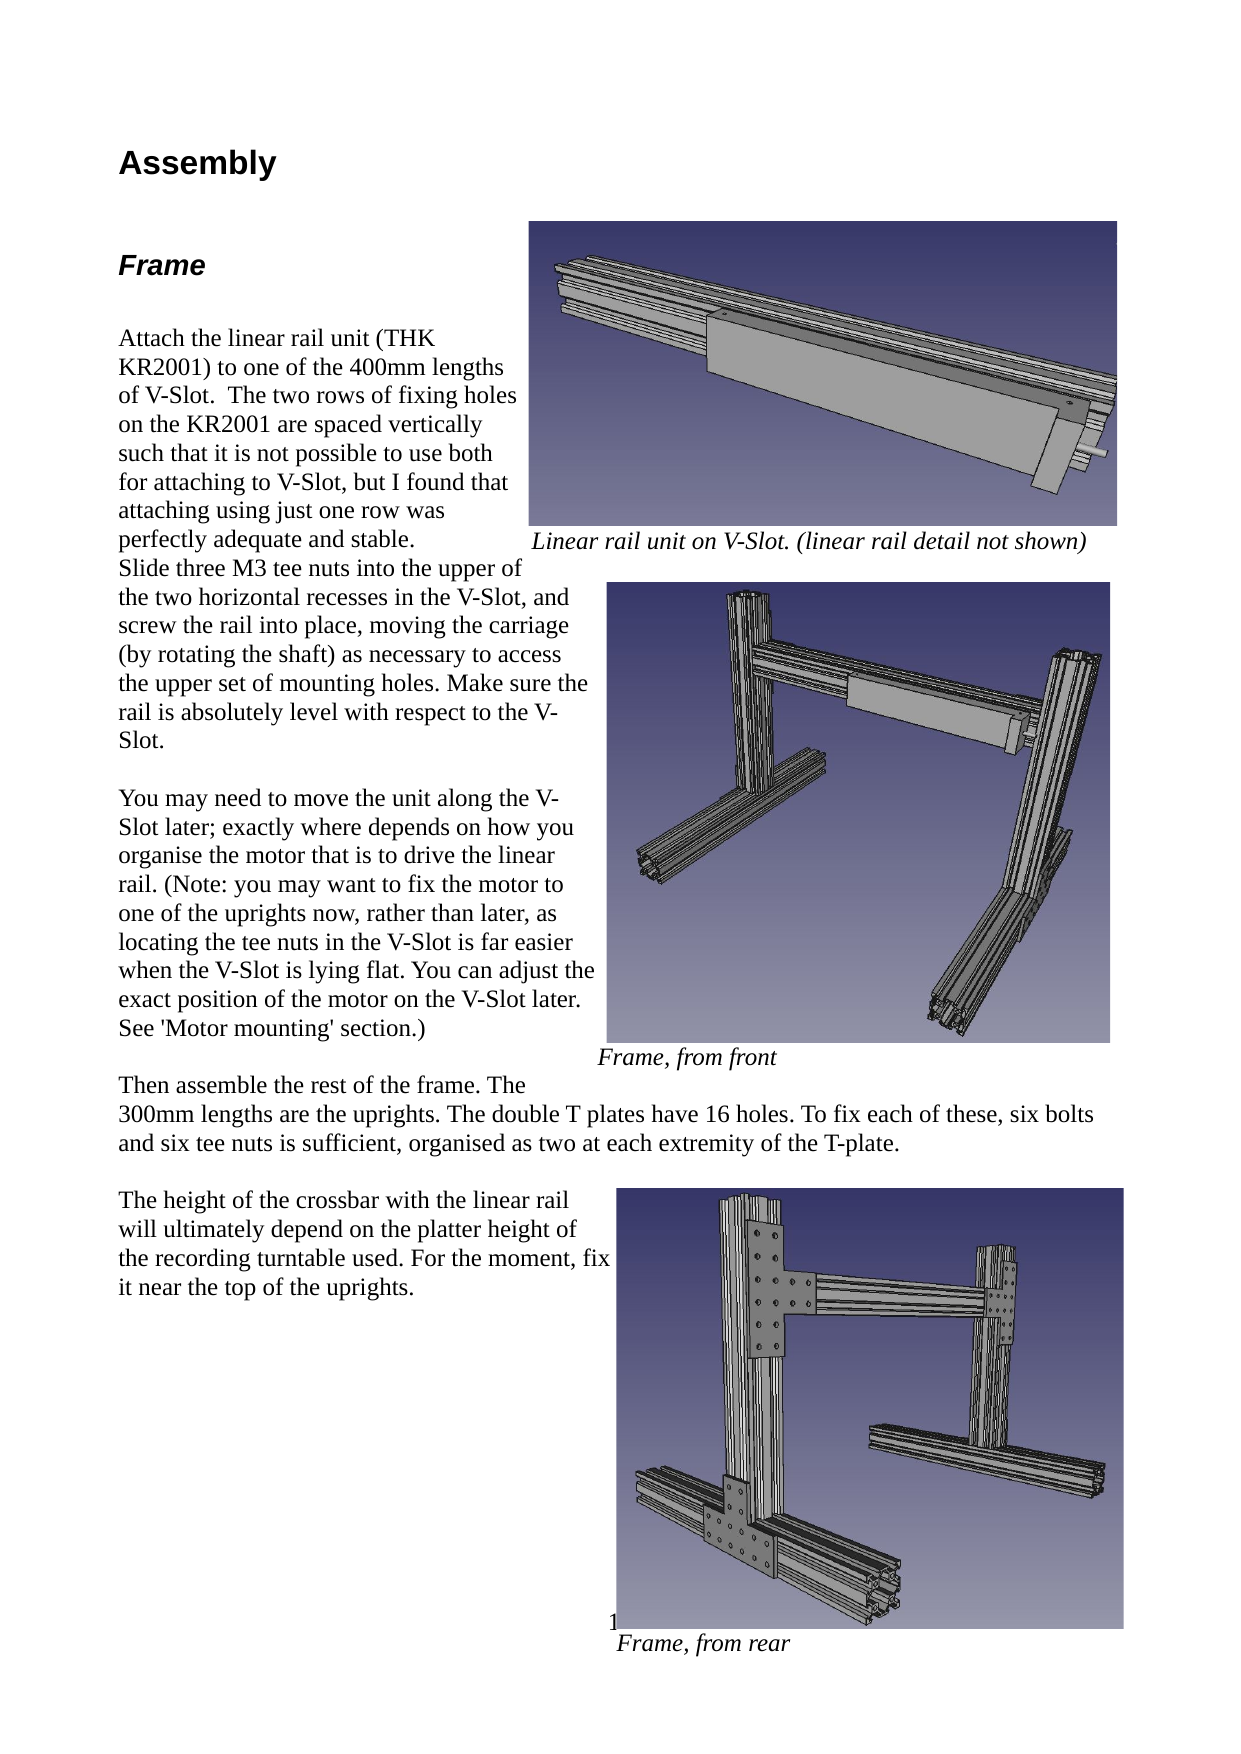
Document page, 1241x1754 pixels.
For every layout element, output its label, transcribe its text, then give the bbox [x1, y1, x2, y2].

text Linear rail unit on V-Slot. (linear rail detail not shown) [531, 526, 1114, 555]
picture [606, 582, 1111, 1043]
text Then assemble the rest of the frame. The 300mm lengths are the uprights. The double T plates have 16 holes. To fix each of these, six bolts and six tee nuts is sufficient, organised as two at each extremity of the T-plate. [118, 1070, 1122, 1157]
text You may need to move the unit along the V-Slot later; exactly where depends on how you organise the motor that is to drive the linear rail. (Note: you may want to fix the motor to one of the uprights now, rather than later, as locating the tee nuts in the V-Slot is far easier when the V-Slot is lying flat. You can adjust the exact position of the motor on the V-Slot later. See 'Motor mounting' section.) [118, 783, 597, 1042]
text The height of the crossbar with the linear rail will ultimately depend on the platter height of the recording turntable used. For the moment, fix it near the top of the uprights. [118, 1185, 1122, 1300]
subtitle Frame [118, 248, 528, 282]
text Slide three M3 tee nuts into the upper of the two horizontal recesses in the V-Slot, and screw the rail into place, moving the carriage (by rotating the shaft) as necessary to access the upper set of mounting holes. Make sure the rail is absolutely level with respect to the V-Slot. [118, 553, 1122, 754]
subtitle [1118, 248, 1122, 282]
picture [616, 1188, 1124, 1629]
subtitle Assembly [118, 143, 1122, 182]
text [597, 1071, 1121, 1086]
text Frame, from front [597, 580, 1121, 1071]
text [597, 567, 1121, 580]
text Frame, from rear [616, 1629, 1123, 1657]
text [616, 1657, 1123, 1677]
picture [528, 221, 1118, 526]
text Attach the linear rail unit (THK KR2001) to one of the 400mm lengths of V-Slot. The two rows of fixing holes on the KR2001 are spaced vertically such that it is not possible to use both for attaching to V-Slot, but I found that attaching using just one row was perfectly adequate and stable. [118, 323, 531, 553]
